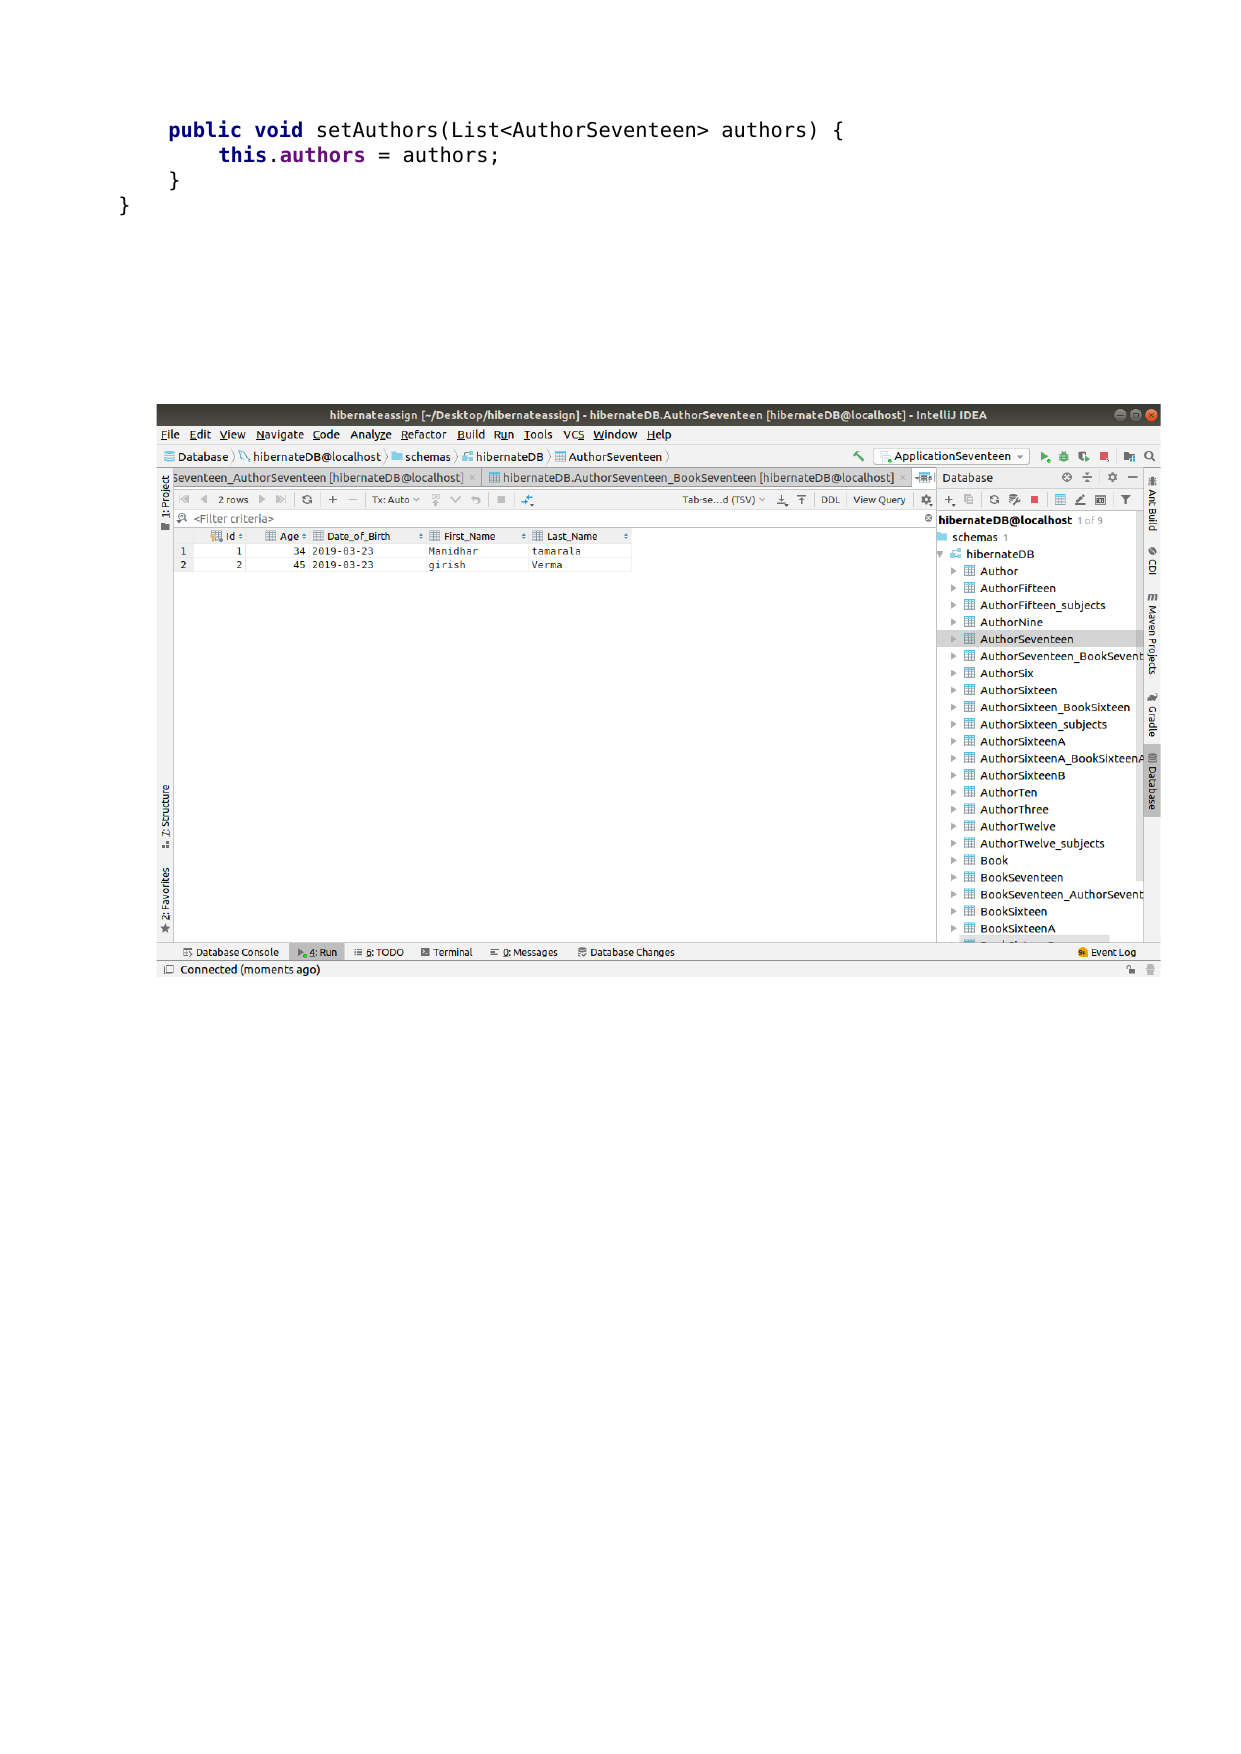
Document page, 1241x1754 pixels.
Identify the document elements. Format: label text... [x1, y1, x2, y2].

text } [118, 168, 1122, 194]
text public void setAuthors(List<AuthorSeventeen> authors) { [118, 118, 1122, 143]
text this.authors = authors; [118, 143, 1122, 168]
picture [156, 404, 1161, 977]
text } [118, 194, 1122, 217]
